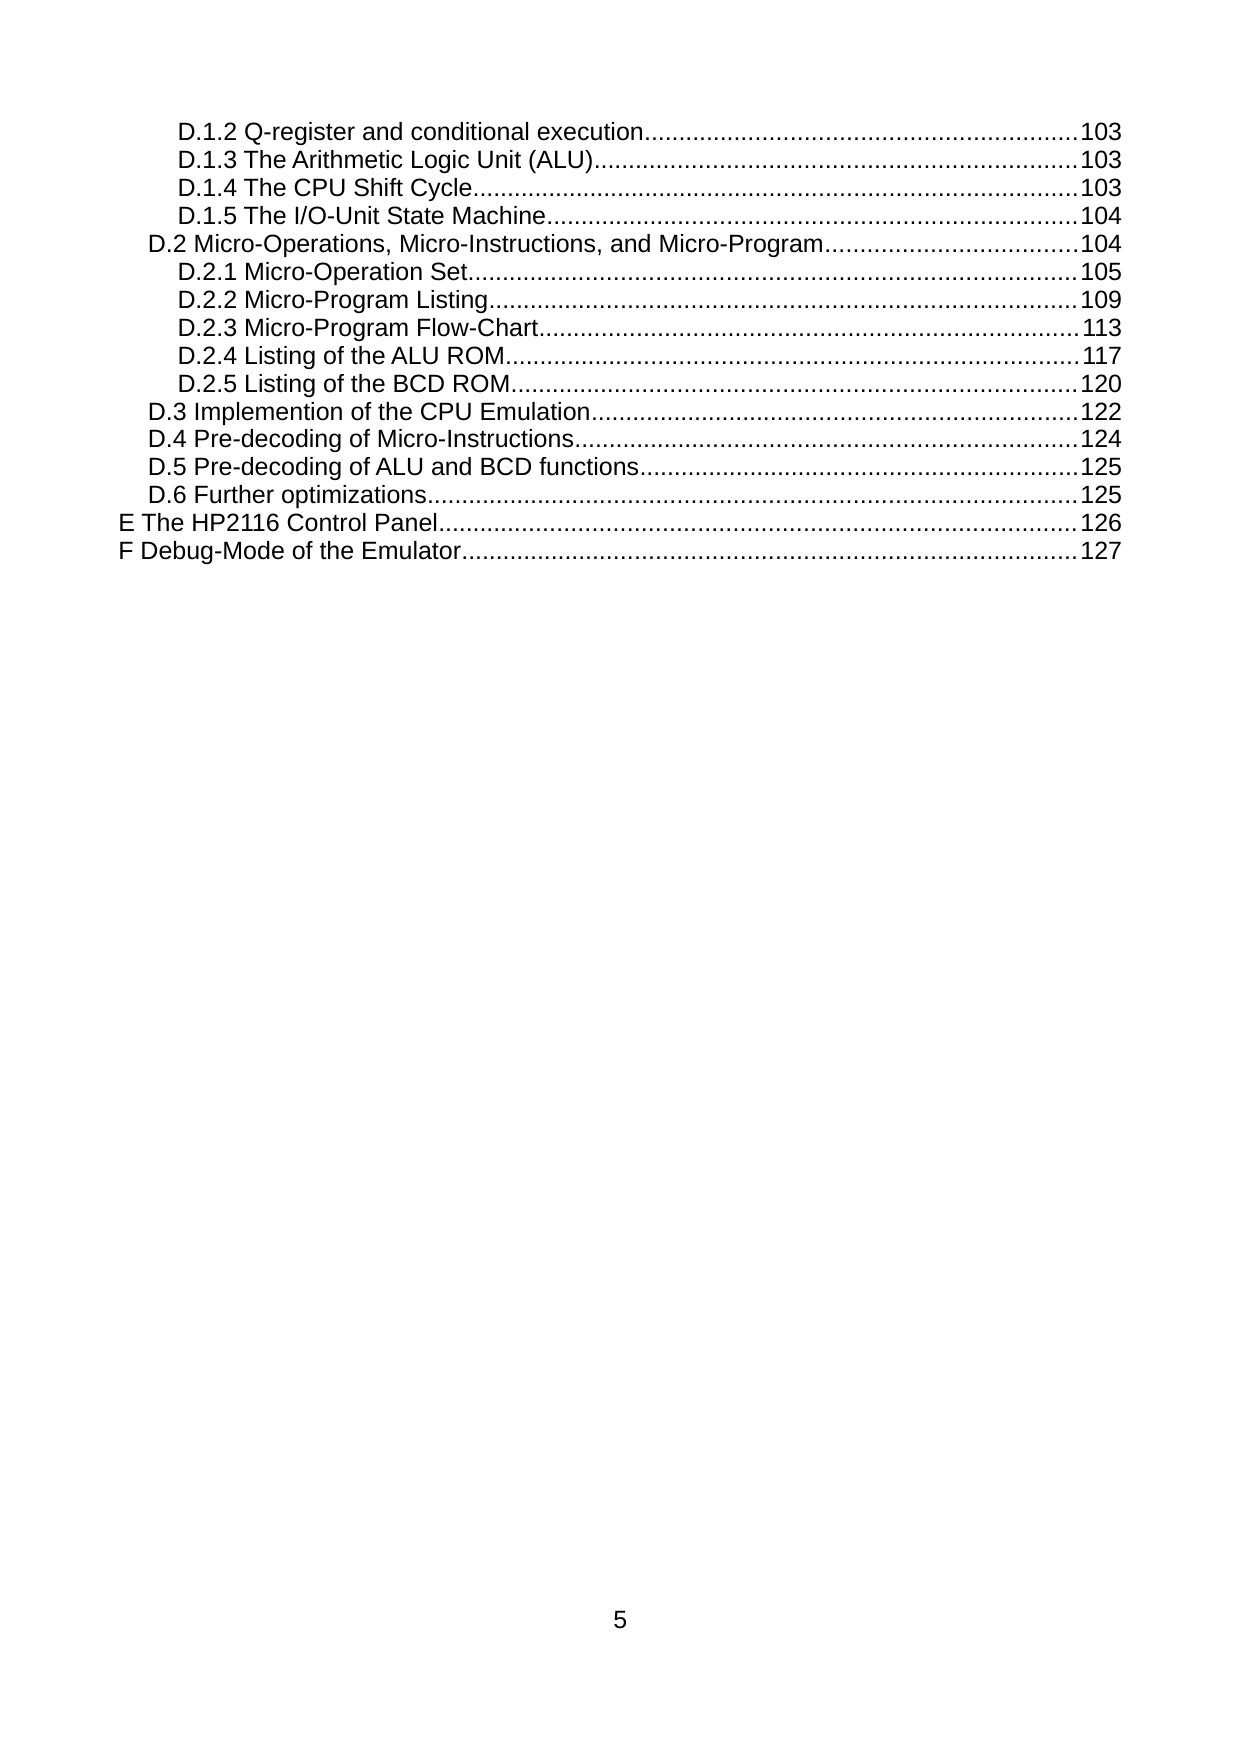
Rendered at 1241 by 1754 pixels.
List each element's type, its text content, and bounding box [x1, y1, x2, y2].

text D.2.3 Micro-Program Flow-Chart 113 [177, 313, 1122, 341]
text D.1.4 The CPU Shift Cycle 103 [177, 174, 1122, 202]
text D.5 Pre-decoding of ALU and BCD functions 125 [148, 453, 1122, 481]
text D.1.3 The Arithmetic Logic Unit (ALU) 103 [177, 146, 1122, 174]
text D.4 Pre-decoding of Micro-Instructions 124 [148, 425, 1122, 453]
text D.2.4 Listing of the ALU ROM 117 [177, 341, 1122, 369]
text D.1.5 The I/O-Unit State Machine 104 [177, 202, 1122, 230]
text D.3 Implemention of the CPU Emulation 122 [148, 397, 1122, 425]
text D.2.1 Micro-Operation Set 105 [177, 258, 1122, 286]
text F Debug-Mode of the Emulator 127 [118, 537, 1122, 565]
text E The HP2116 Control Panel 126 [118, 509, 1122, 537]
text D.6 Further optimizations 125 [148, 481, 1122, 509]
text D.2.5 Listing of the BCD ROM 120 [177, 369, 1122, 397]
text D.2.2 Micro-Program Listing 109 [177, 286, 1122, 313]
text D.2 Micro-Operations, Micro-Instructions, and Micro-Program 104 [148, 230, 1122, 258]
text D.1.2 Q-register and conditional execution 103 [177, 118, 1122, 146]
